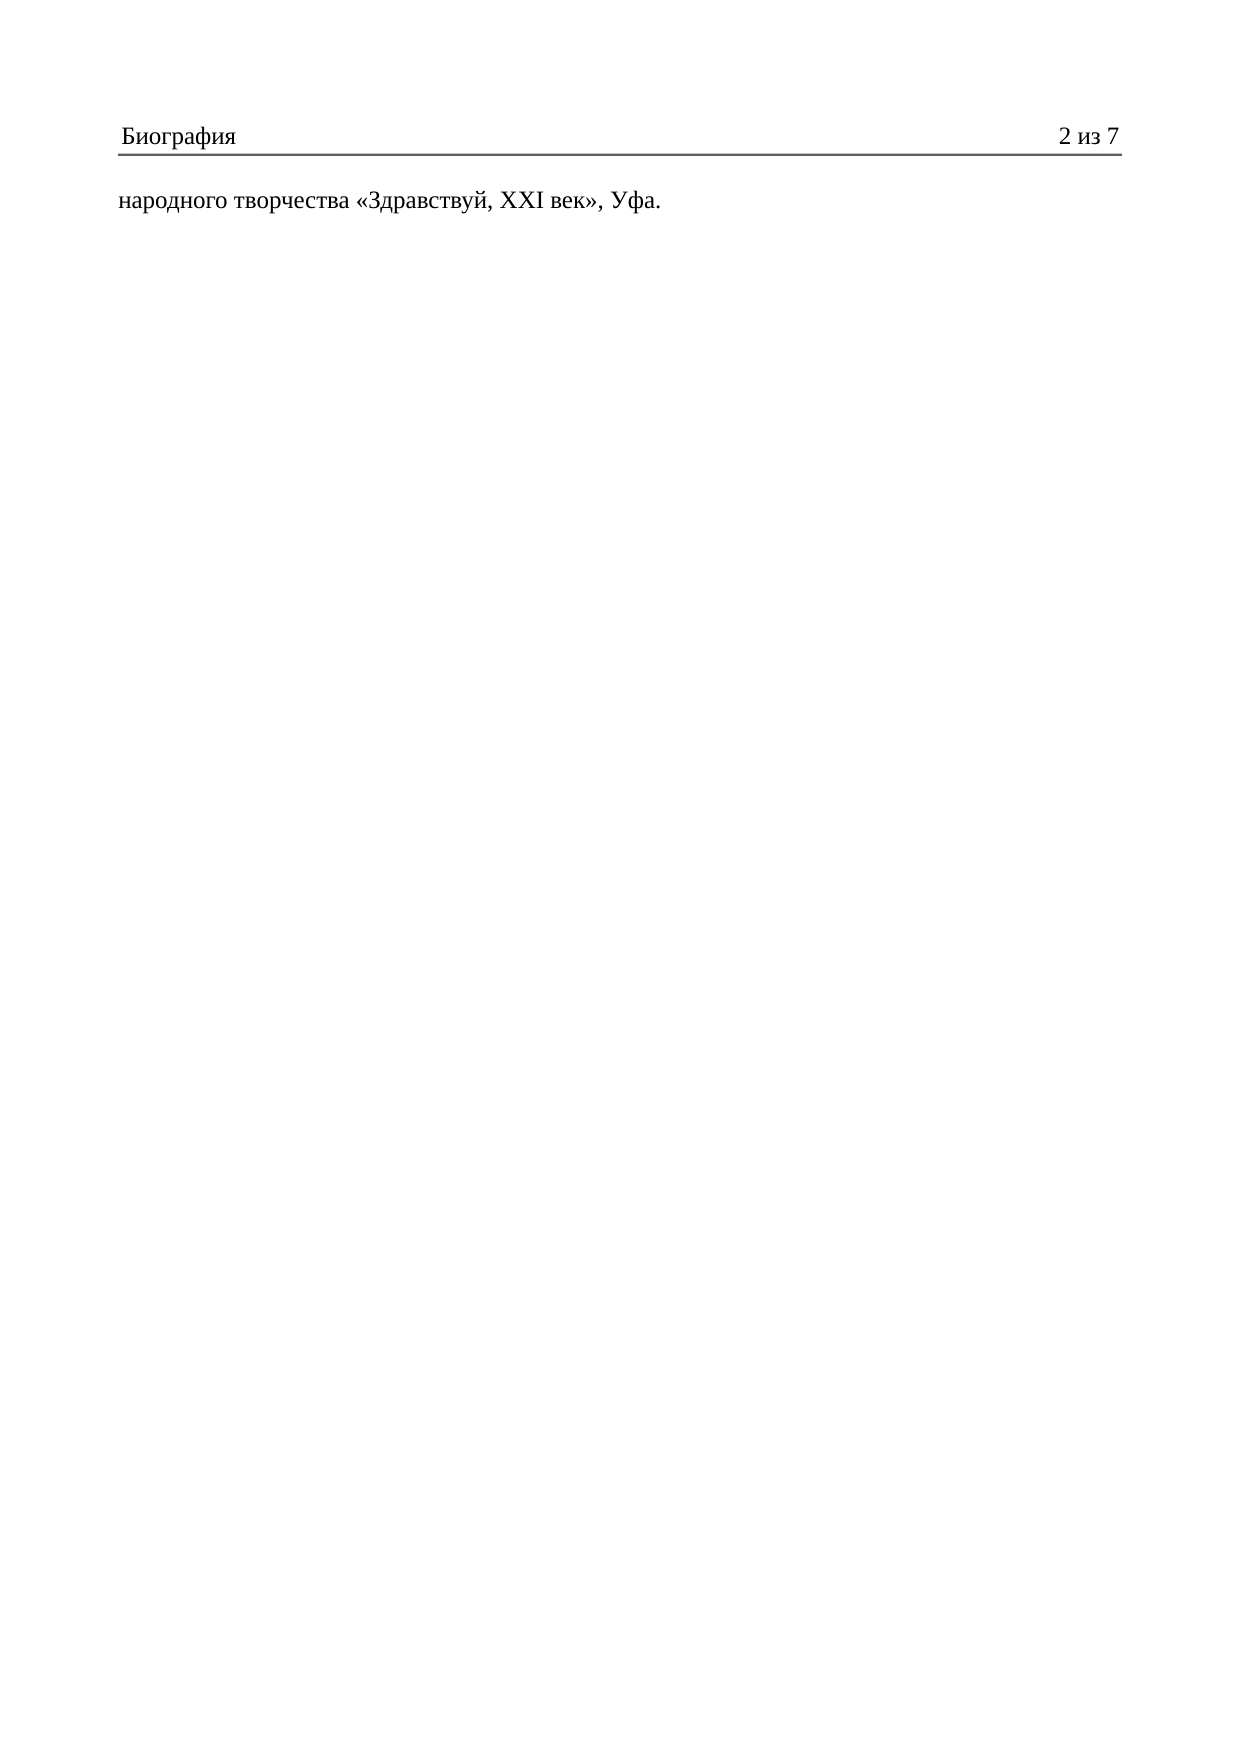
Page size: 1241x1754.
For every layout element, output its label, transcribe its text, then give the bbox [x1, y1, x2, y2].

text народного творчества «Здравствуй, XXI век», Уфа. [118, 185, 1122, 214]
